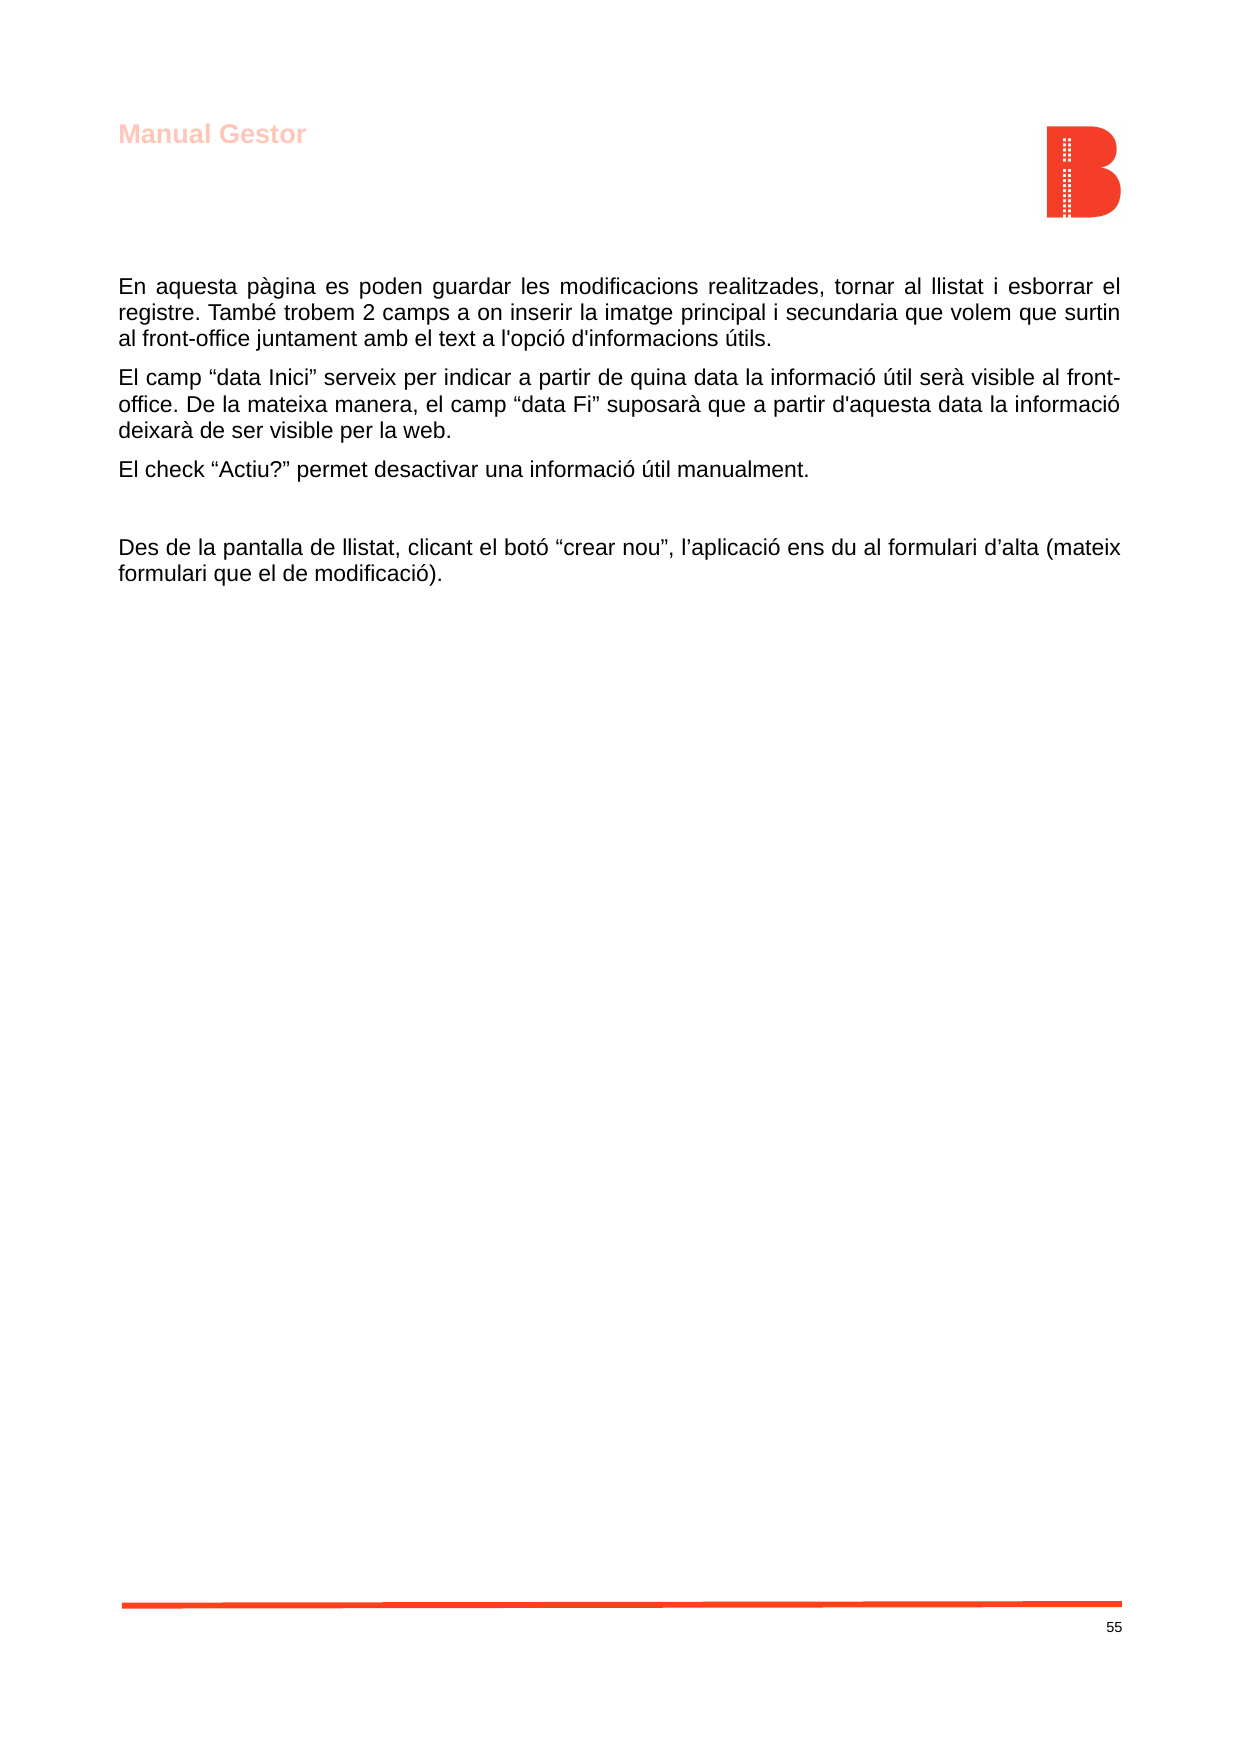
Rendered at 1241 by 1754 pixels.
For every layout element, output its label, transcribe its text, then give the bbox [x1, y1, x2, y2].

text El camp “data Inici” serveix per indicar a partir de quina data la informació útil serà visible al front-office. De la mateixa manera, el camp “data Fi” suposarà que a partir d'aquesta data la informació deixarà de ser visible per la web. [118, 364, 1122, 443]
text Des de la pantalla de llistat, clicant el botó “crear nou”, l’aplicació ens du al formulari d’alta (mateix formulari que el de modificació). [118, 533, 1122, 586]
picture [1036, 124, 1130, 221]
text El check “Actiu?” permet desactivar una informació útil manualment. [118, 456, 1122, 482]
text En aquesta pàgina es poden guardar les modificacions realitzades, tornar al llistat i esborrar el registre. També trobem 2 camps a on inserir la imatge principal i secundaria que volem que surtin al front-office juntament amb el text a l'opció d'informacions útils. [118, 273, 1122, 352]
